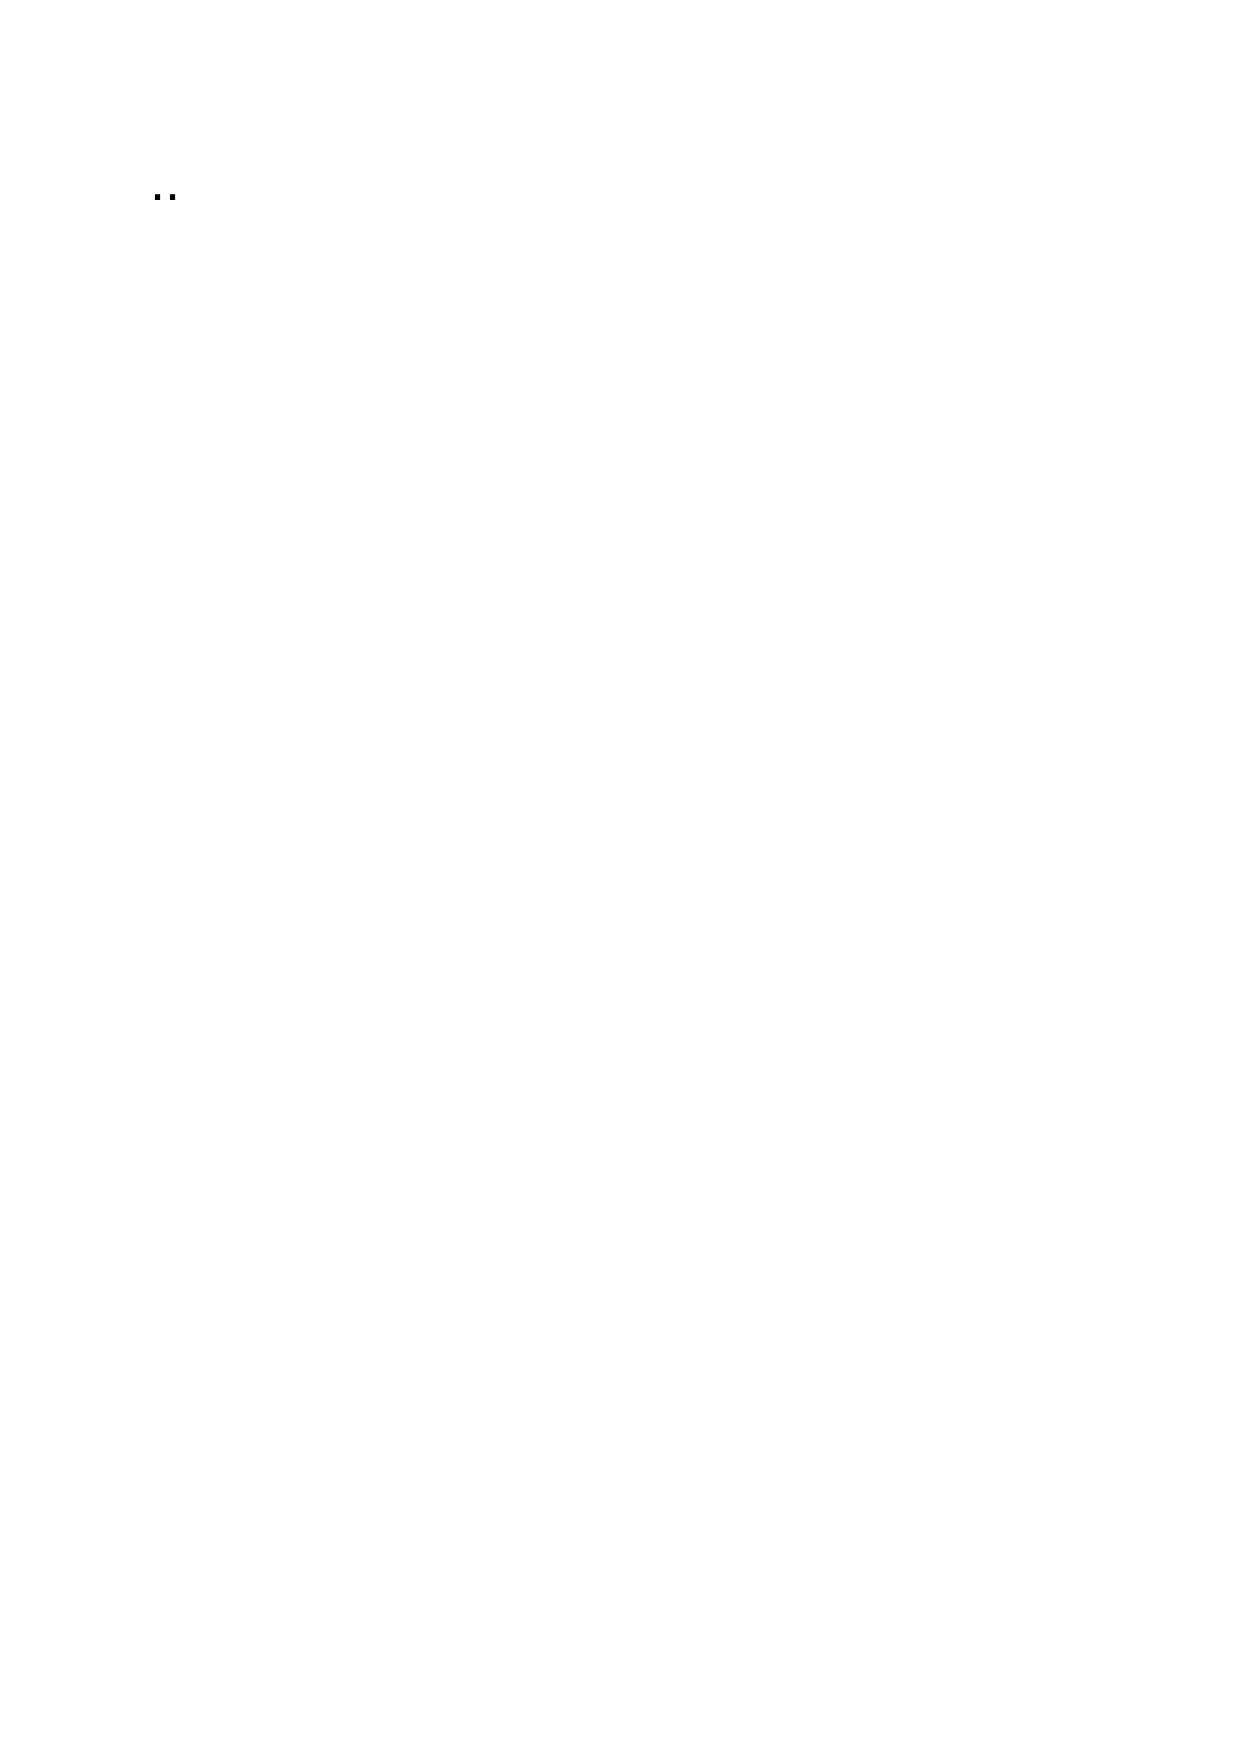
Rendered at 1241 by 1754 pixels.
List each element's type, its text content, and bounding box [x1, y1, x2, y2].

title .. [150, 150, 1090, 212]
